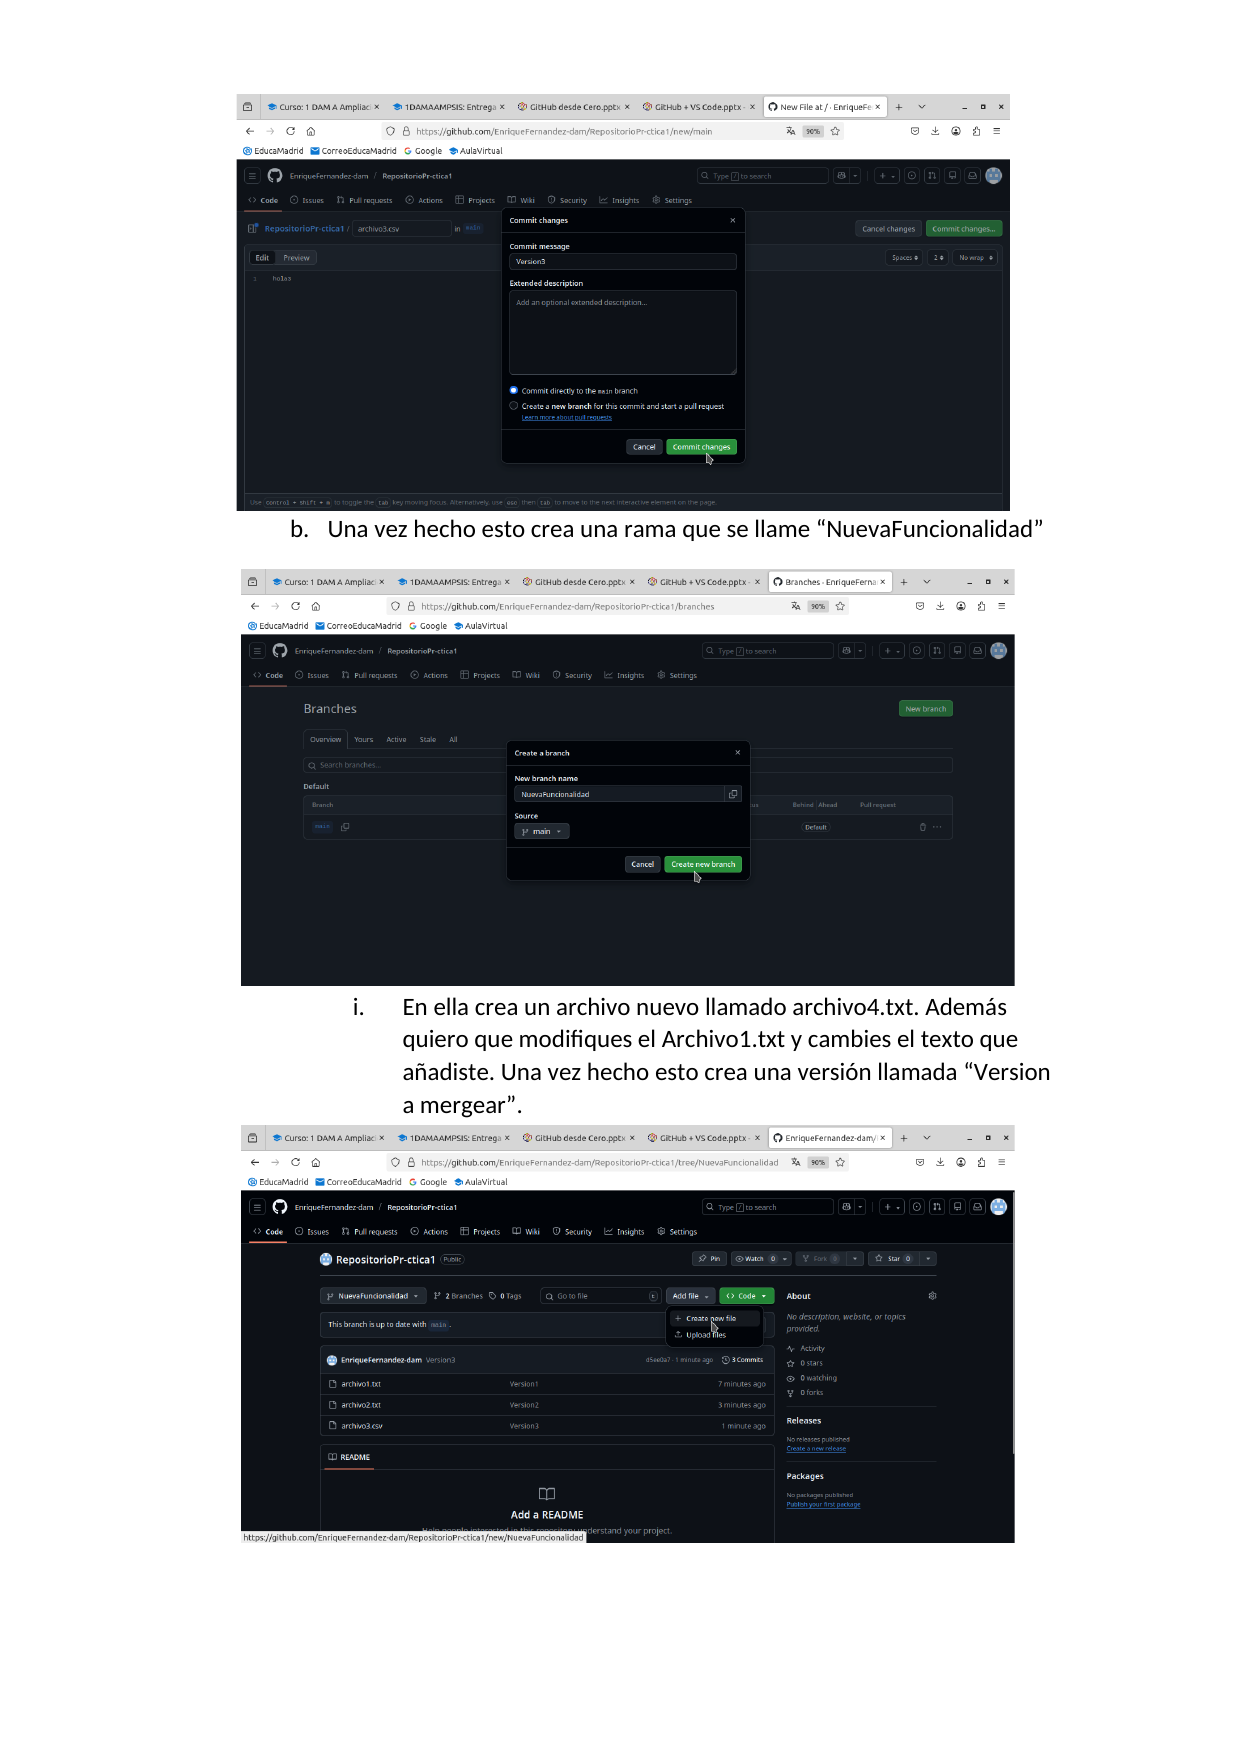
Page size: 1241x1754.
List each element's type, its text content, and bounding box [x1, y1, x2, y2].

picture [236, 94, 1010, 511]
list En ella crea un archivo nuevo llamado archivo4.txt. Además quiero que modifiques el Archivo1.txt y cambies el texto que añadiste. Una vez hecho esto crea una versión llamada “Version a mergear”. [365, 546, 1063, 1120]
picture [241, 569, 1015, 986]
list Una vez hecho esto crea una rama que se llame “NuevaFuncionalidad” [290, 74, 1063, 544]
picture [241, 1125, 1015, 1543]
